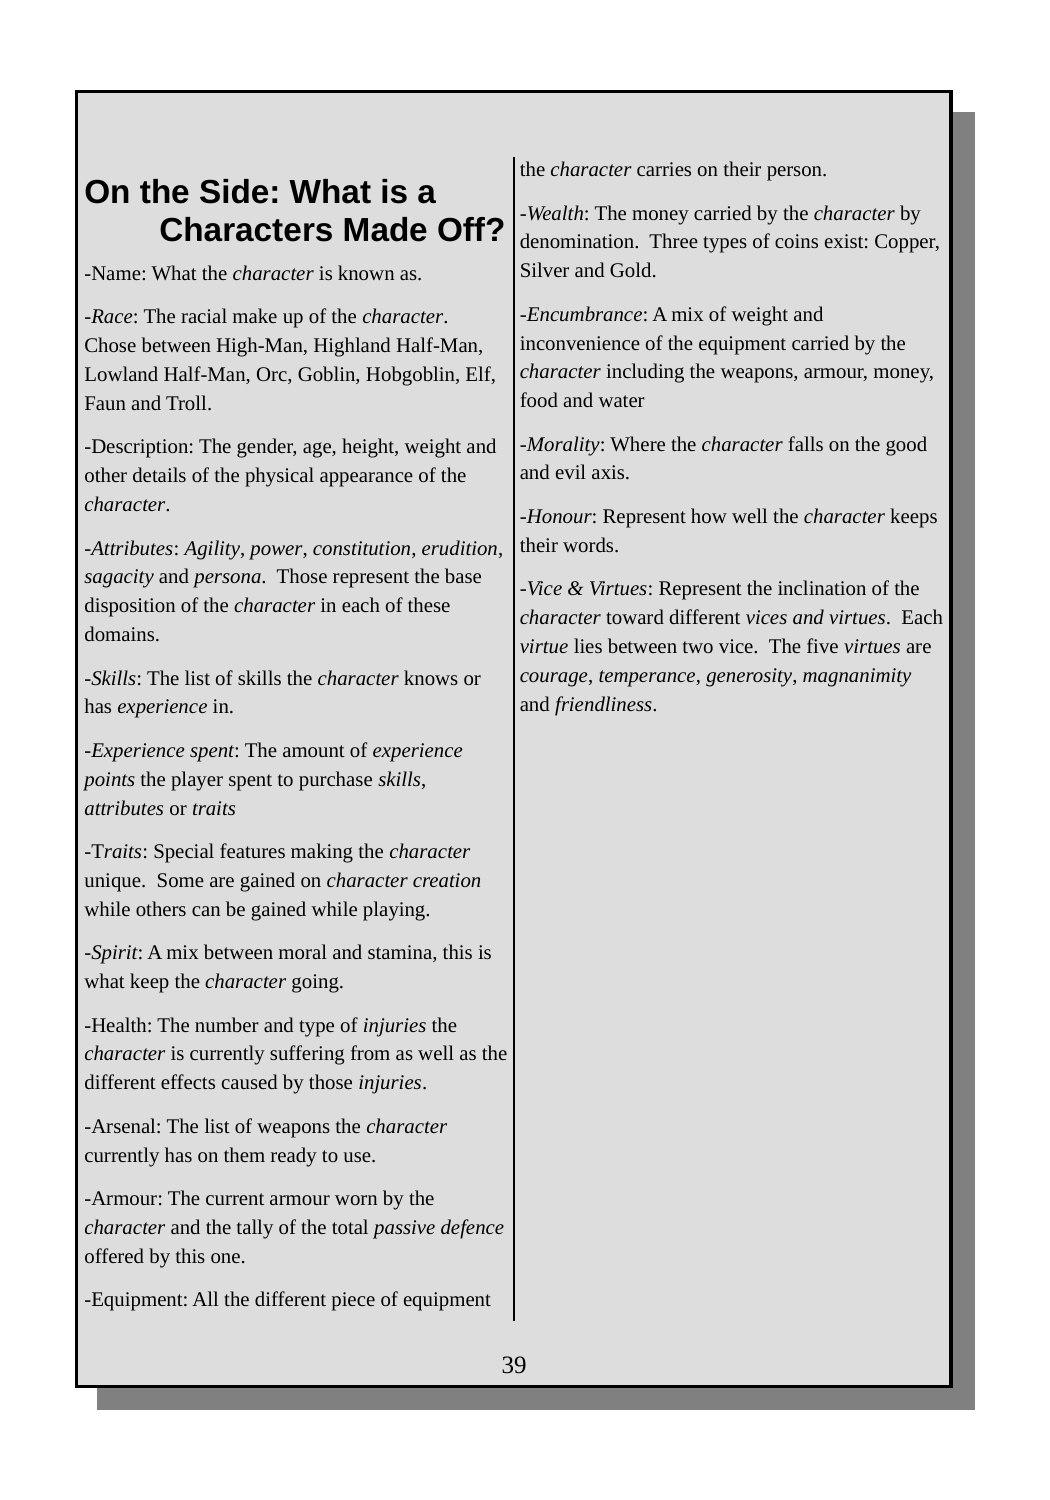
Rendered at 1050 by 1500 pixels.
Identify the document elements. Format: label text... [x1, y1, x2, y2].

text -Name: What the character is known as. [84, 261, 508, 285]
text -Traits: Special features making the character unique. Some are gained on character creation while others can be gained while playing. [84, 839, 508, 921]
text -Race: The racial make up of the character. Chose between High-Man, Highland Half-Man, Lowland Half-Man, Orc, Goblin, Hobgoblin, Elf, Faun and Troll. [84, 304, 508, 415]
text -Skills: The list of skills the character knows or has experience in. [84, 666, 508, 718]
text -Spirit: A mix between moral and stamina, this is what keep the character going. [84, 940, 508, 993]
text -Description: The gender, age, height, weight and other details of the physical appearance of the character. [84, 434, 508, 516]
text -Vice & Virtues: Represent the inclination of the character toward different vices and virtues. Each virtue lies between two vice. The five virtues are courage, temperance, generosity, magnanimity and friendliness. [519, 576, 943, 716]
text -Arsenal: The list of weapons the character currently has on them ready to use. [84, 1114, 508, 1167]
text -Morality: Where the character falls on the good and evil axis. [519, 432, 943, 484]
text -Equipment: All the different piece of equipment [84, 1287, 508, 1311]
text the character carries on their person. [519, 157, 943, 181]
text -Wealth: The money carried by the character by denomination. Three types of coins exist: Copper, Silver and Gold. [519, 201, 943, 282]
text -Honour: Represent how well the character keeps their words. [519, 504, 943, 557]
text -Armour: The current armour worn by the character and the tally of the total passive defence offered by this one. [84, 1186, 508, 1268]
text -Health: The number and type of injuries the character is currently suffering from as well as the different effects caused by those injuries. [84, 1012, 508, 1094]
text -Experience spent: The amount of experience points the player spent to purchase skills, attributes or traits [84, 738, 508, 820]
text -Attributes: Agility, power, constitution, erudition, sagacity and persona. Those represent the base disposition of the character in each of these domains. [84, 536, 508, 646]
text -Encumbrance: A mix of weight and inconvenience of the equipment carried by the character including the weapons, armour, money, food and water [519, 302, 943, 412]
subtitle On the Side: What is a Characters Made Off? [84, 172, 508, 248]
